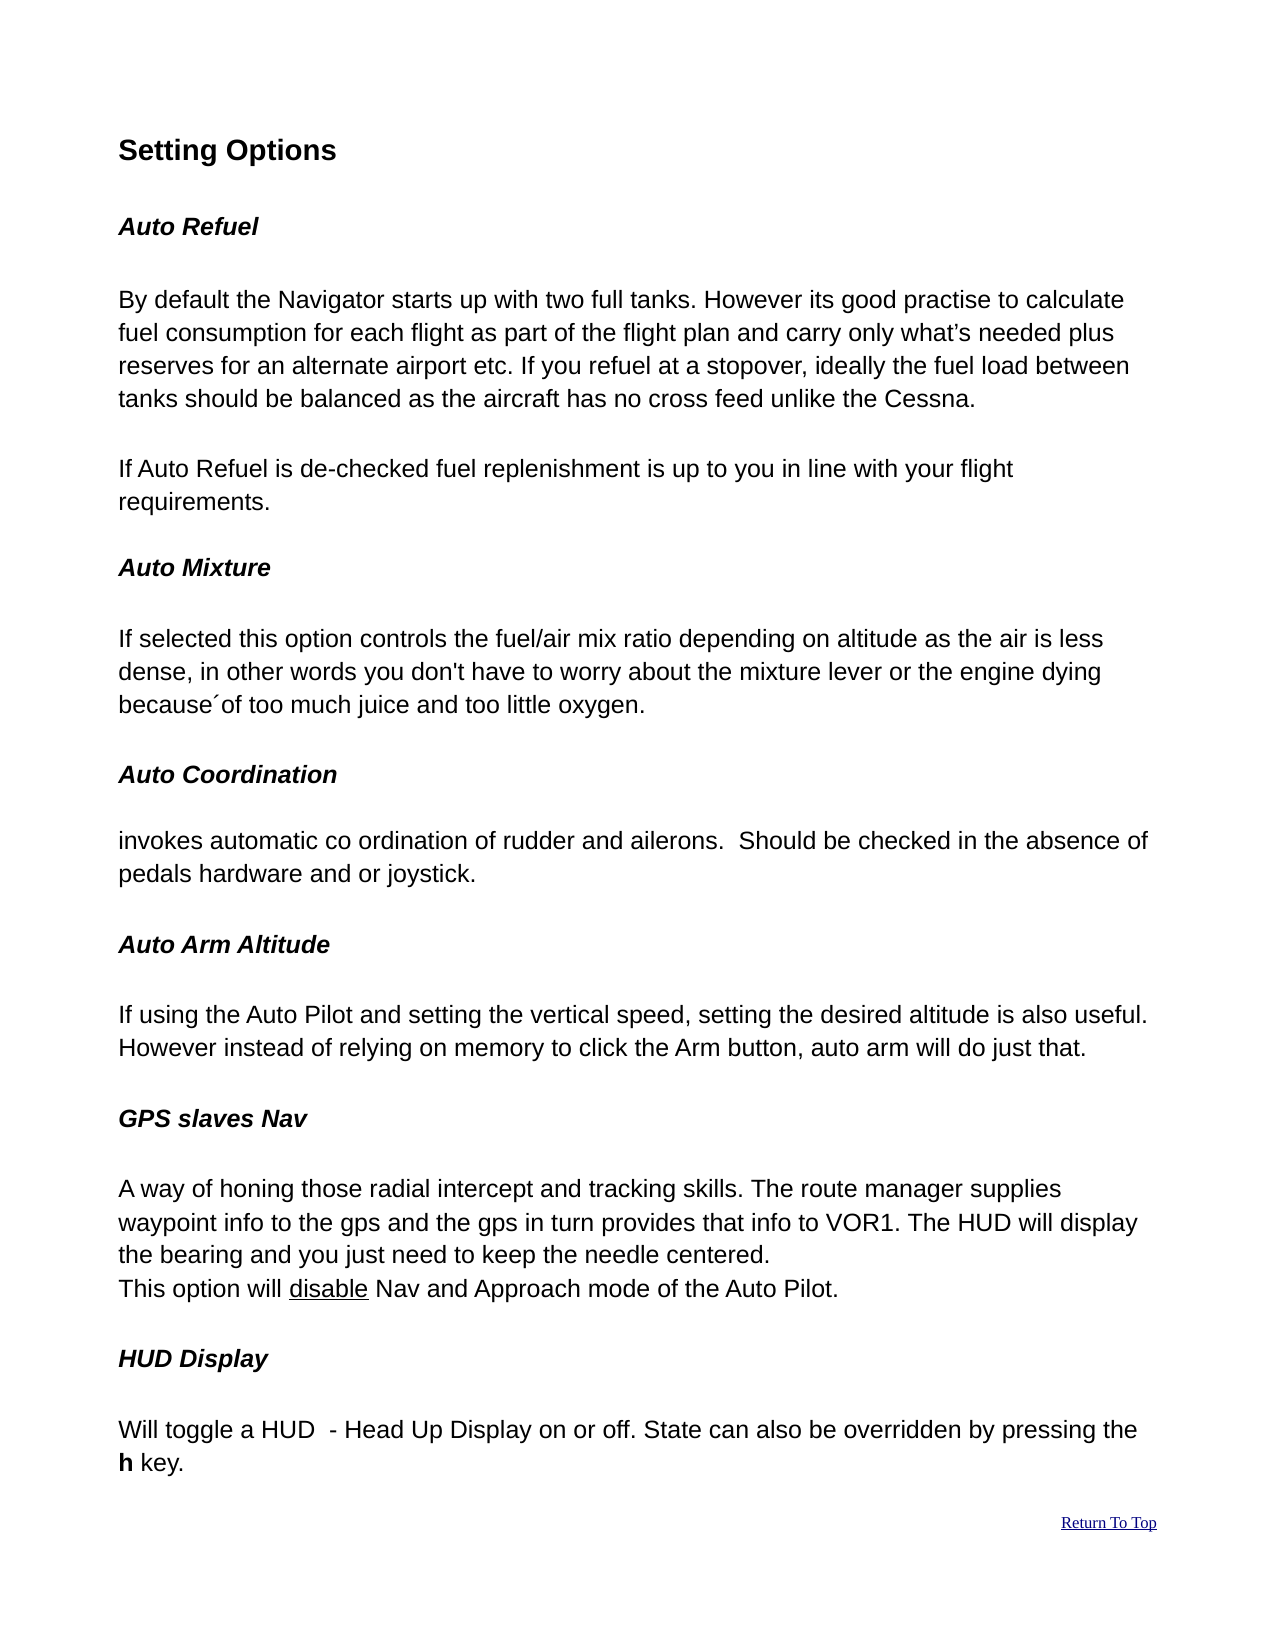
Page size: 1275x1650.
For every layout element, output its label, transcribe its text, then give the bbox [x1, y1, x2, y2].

text By default the Navigator starts up with two full tanks. However its good practise to calculate fuel consumption for each flight as part of the flight plan and carry only what’s needed plus reserves for an alternate airport etc. If you refuel at a stopover, ideally the fuel load between tanks should be balanced as the aircraft has no cross feed unlike the Cessna. [118, 284, 1157, 412]
text HUD Display [118, 1344, 1157, 1373]
text If selected this option controls the fuel/air mix ratio depending on altitude as the air is less dense, in other words you don't have to worry about the mixture lever or the engine dying because´of too much juice and too little oxygen. [118, 624, 1157, 718]
text Auto Refuel [118, 179, 1157, 241]
subtitle Setting Options [118, 133, 1157, 166]
text GPS slaves Nav [118, 1104, 1157, 1133]
text Auto Arm Altitude [118, 930, 1157, 959]
text Will toggle a HUD - Head Up Display on or off. State can also be overridden by pressing the h key. [118, 1415, 1157, 1476]
text Auto Coordination invokes automatic co ordination of rudder and ailerons. Should be checked in the absence of pedals hardware and or joystick. [118, 760, 1157, 888]
text A way of honing those radial intercept and tracking skills. The route manager supplies waypoint info to the gps and the gps in turn provides that info to VOR1. The HUD will display the bearing and you just need to keep the needle centered. This option will disable Nav and Approach mode of the Auto Pilot. [118, 1174, 1157, 1302]
text If Auto Refuel is de-checked fuel replenishment is up to you in line with your flight requirements. Auto Mixture [118, 454, 1157, 582]
text If using the Auto Pilot and setting the vertical speed, setting the desired altitude is also useful. However instead of relying on memory to click the Arm button, auto arm will do just that. [118, 1000, 1157, 1062]
